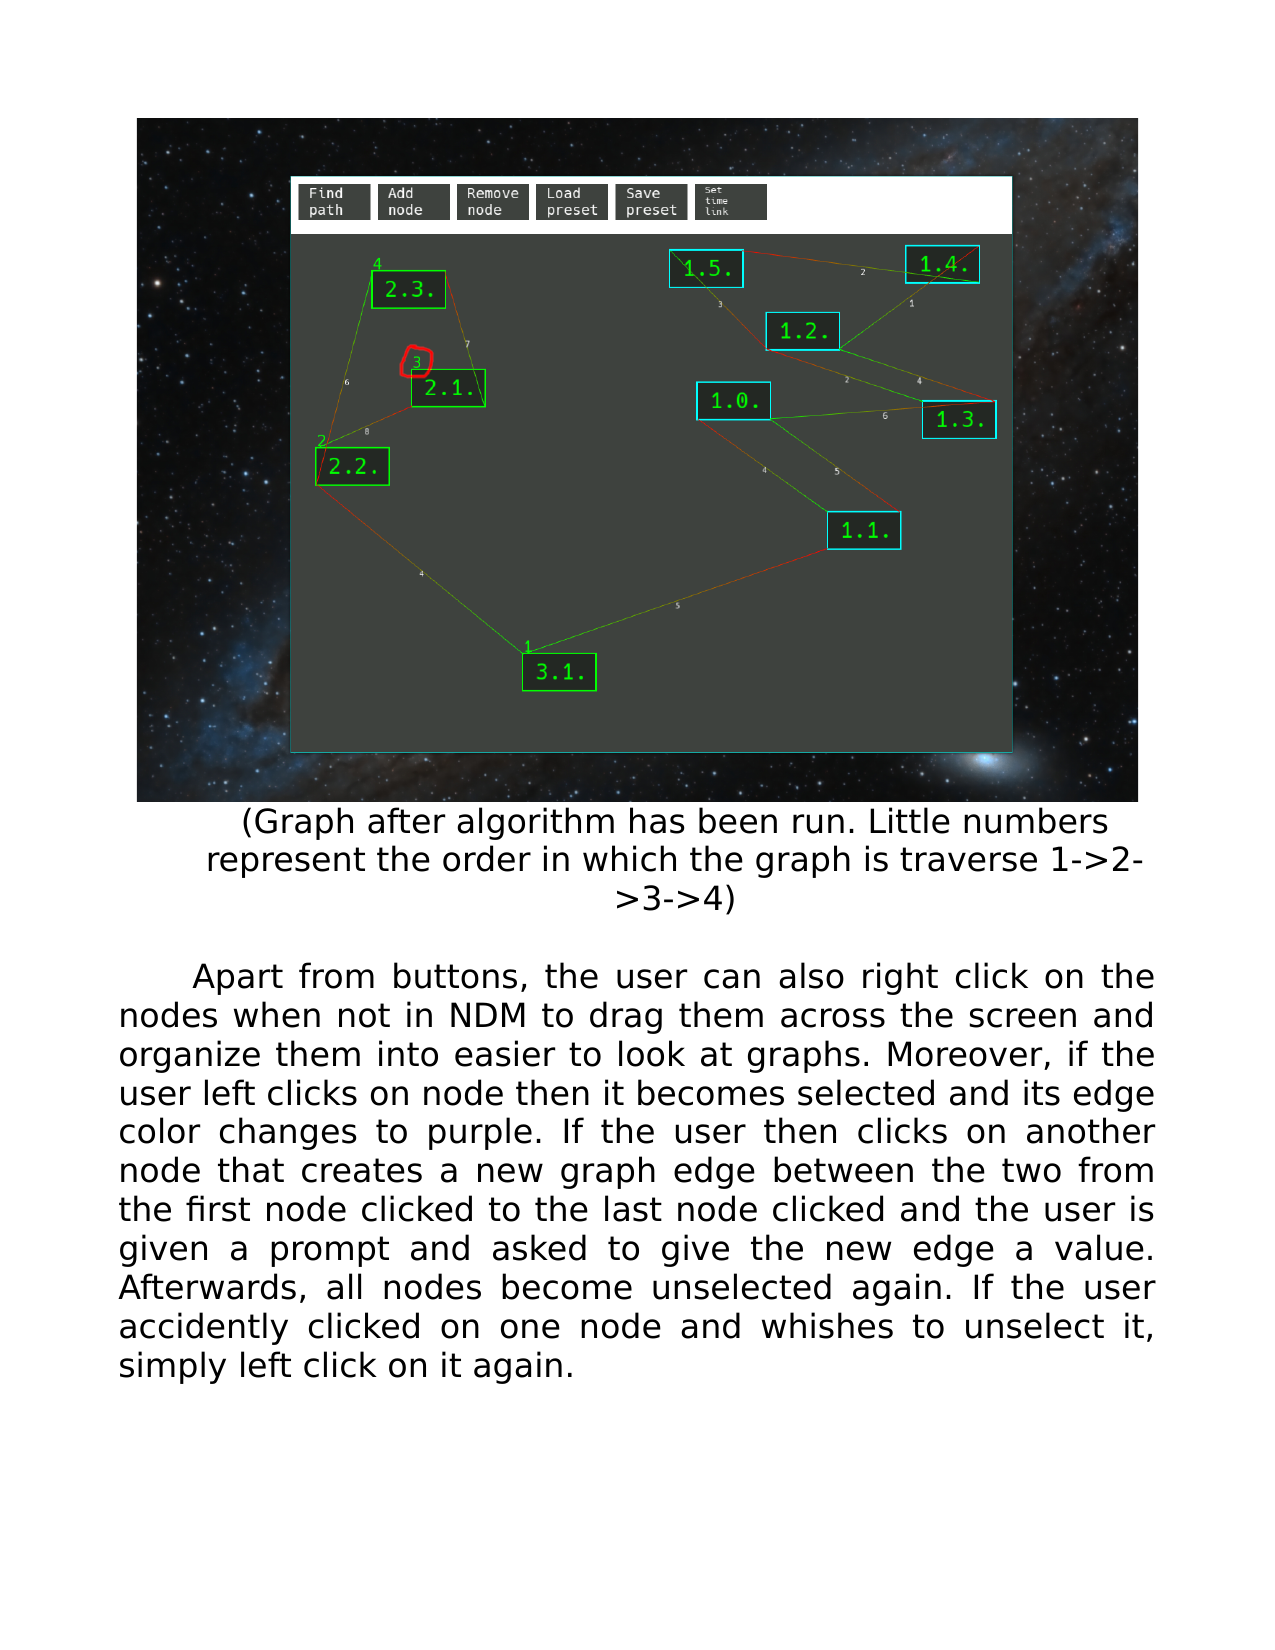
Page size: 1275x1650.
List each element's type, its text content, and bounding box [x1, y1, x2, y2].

list (Graph after algorithm has been run. Little numbers represent the order in which the graph is traverse 1->2->3->4) [156, 118, 1157, 919]
text Apart from buttons, the user can also right click on the nodes when not in NDM to drag them across the screen and organize them into easier to look at graphs. Moreover, if the user left clicks on node then it becomes selected and its edge color changes to purple. If the user then clicks on another node that creates a new graph edge between the two from the first node clicked to the last node clicked and the user is given a prompt and asked to give the new edge a value. Afterwards, all nodes become unselected again. If the user accidently clicked on one node and whishes to unselect it, simply left click on it again. [118, 957, 1157, 1385]
picture [136, 118, 1139, 802]
